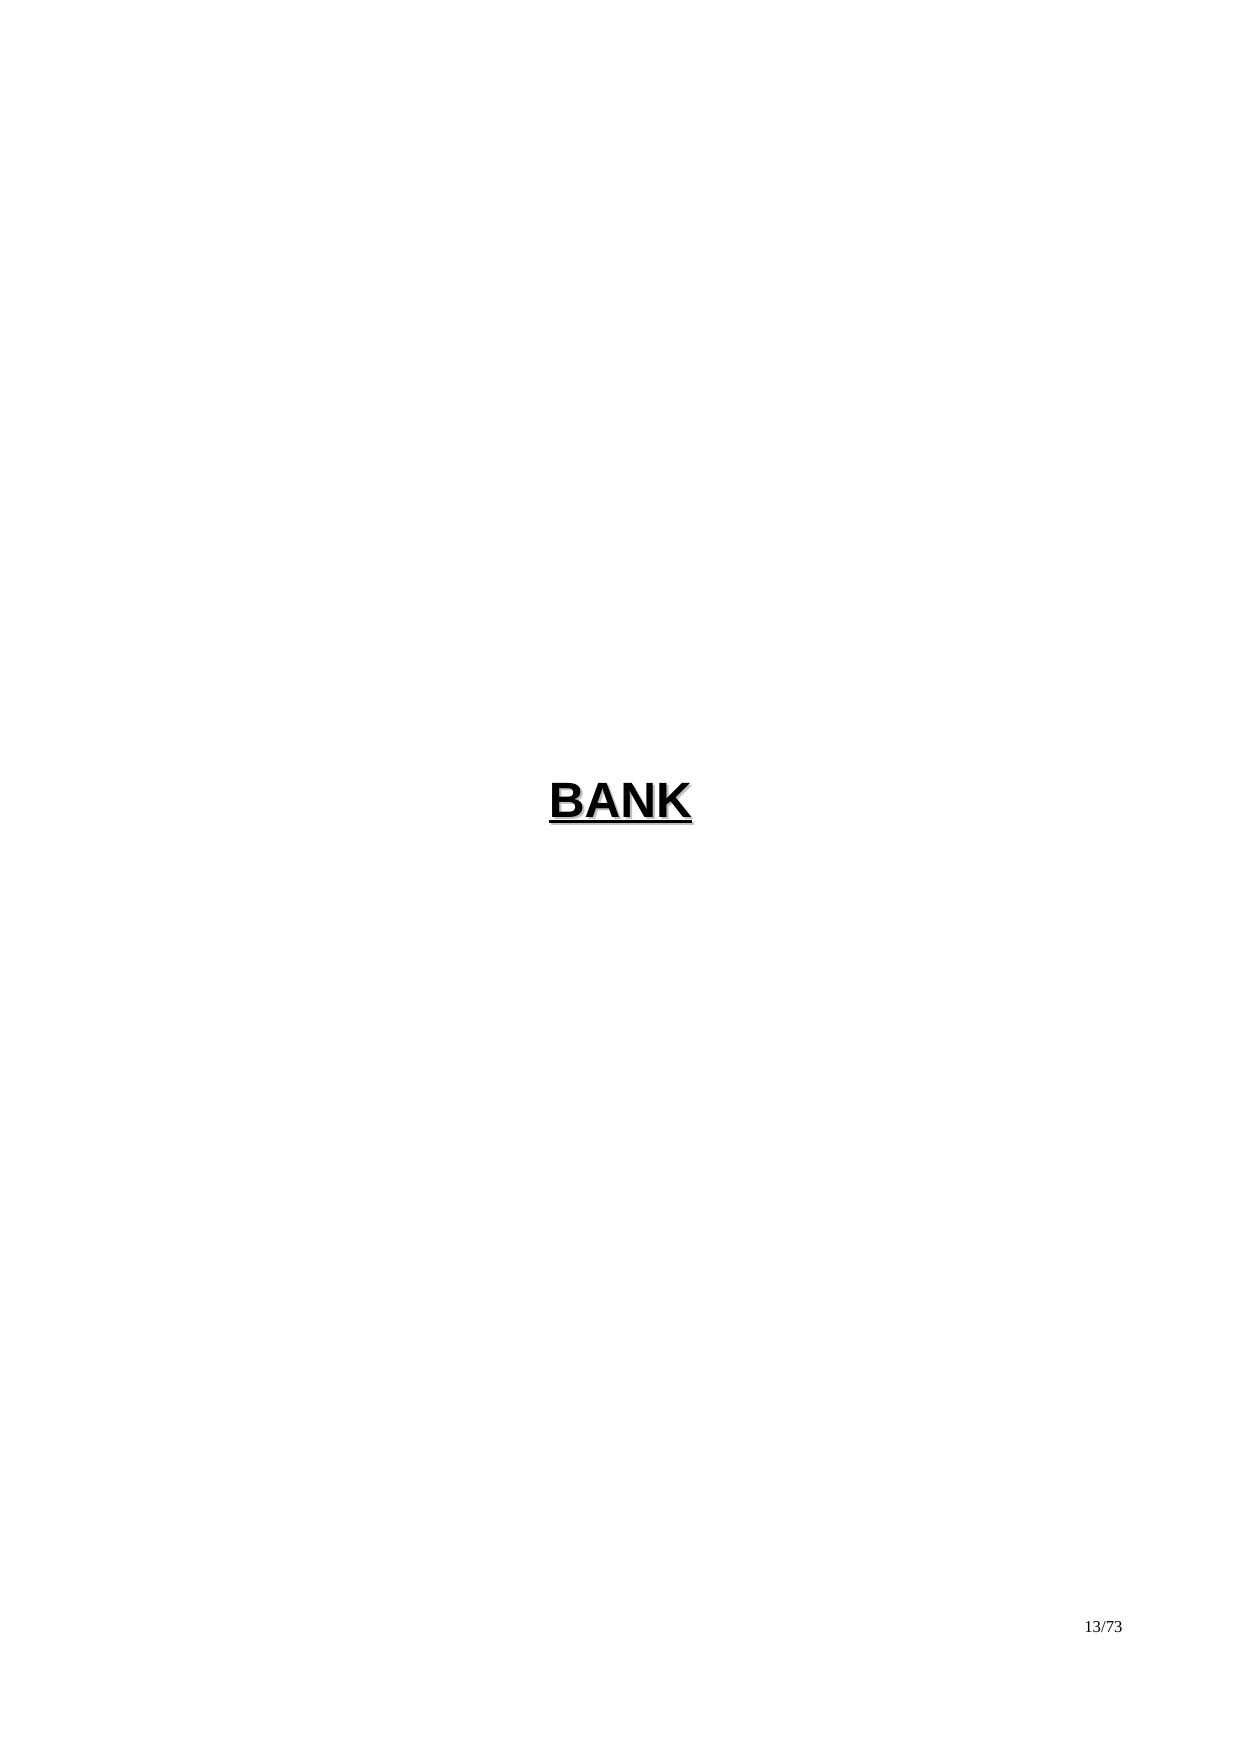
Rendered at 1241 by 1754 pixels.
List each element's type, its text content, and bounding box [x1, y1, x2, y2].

subtitle BANK [118, 771, 1122, 828]
